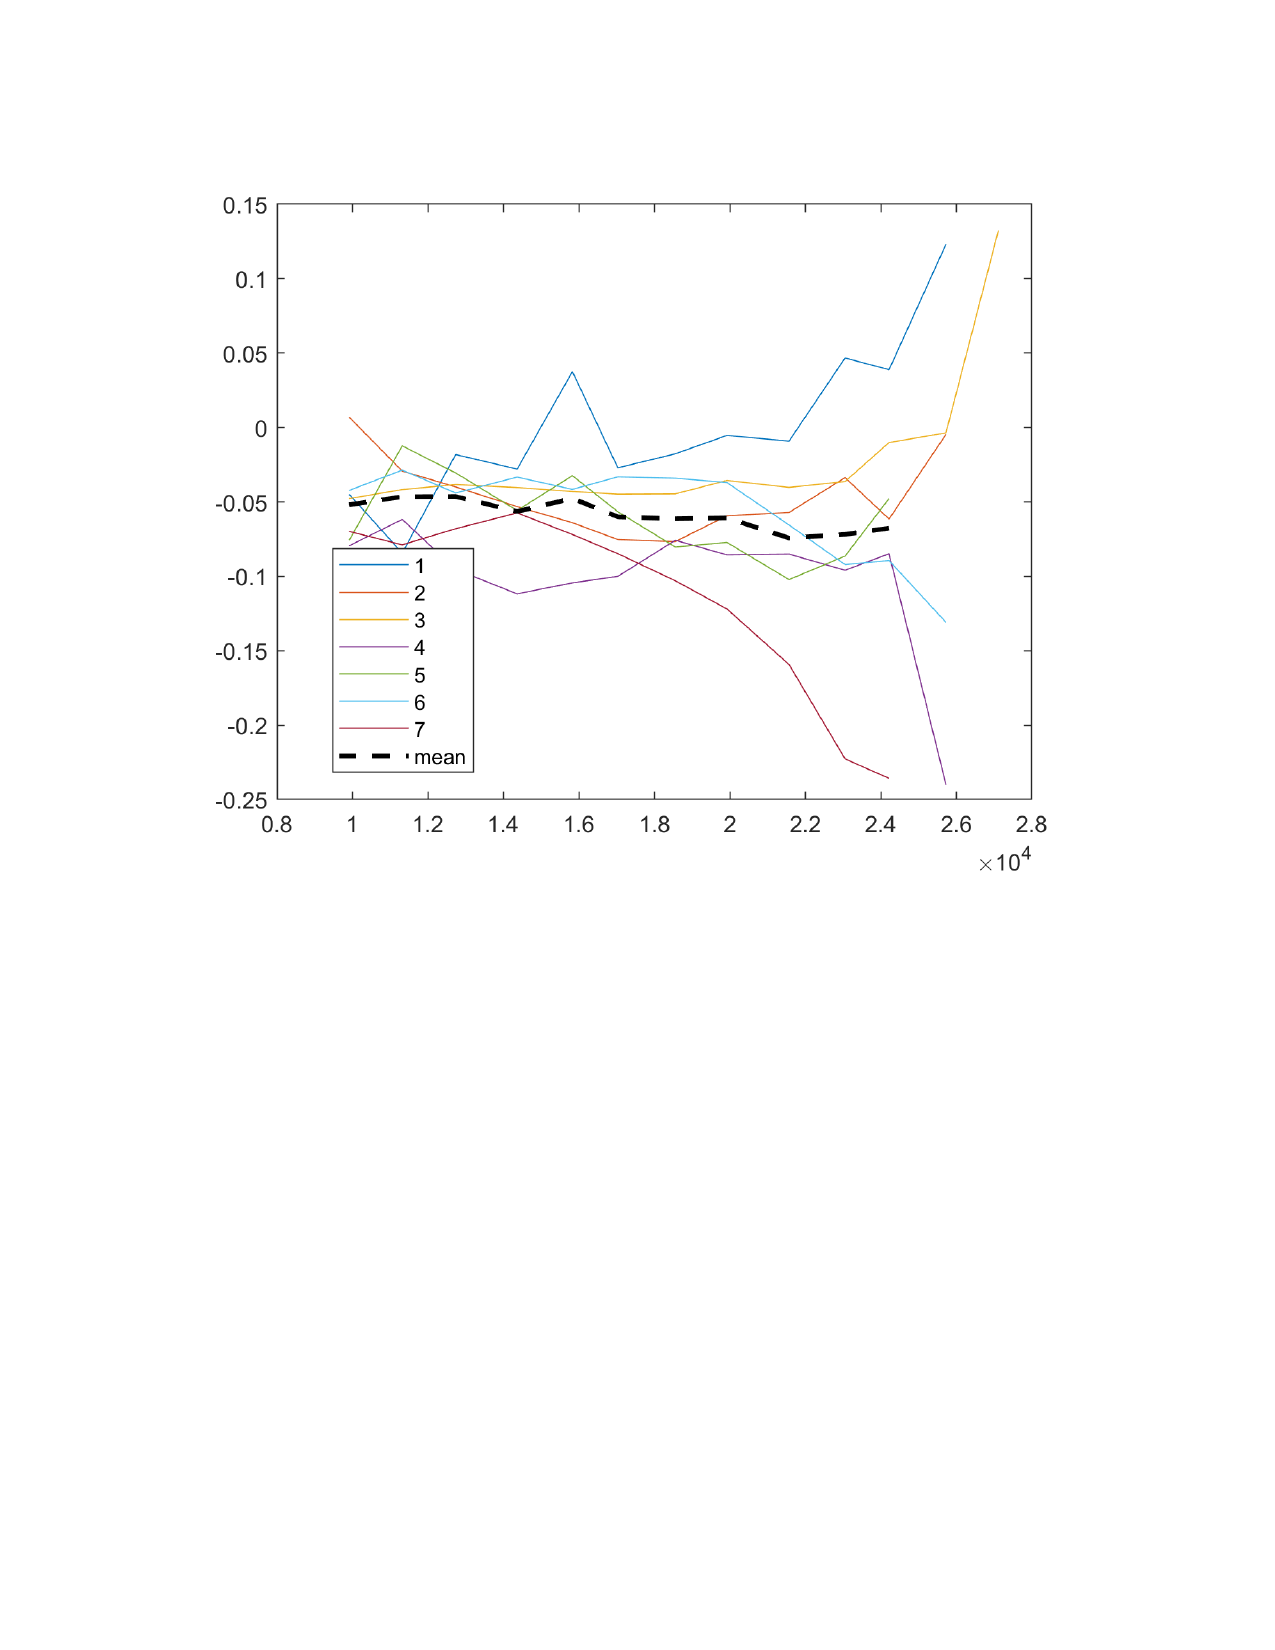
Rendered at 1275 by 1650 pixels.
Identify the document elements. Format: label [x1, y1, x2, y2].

picture [150, 150, 1124, 880]
